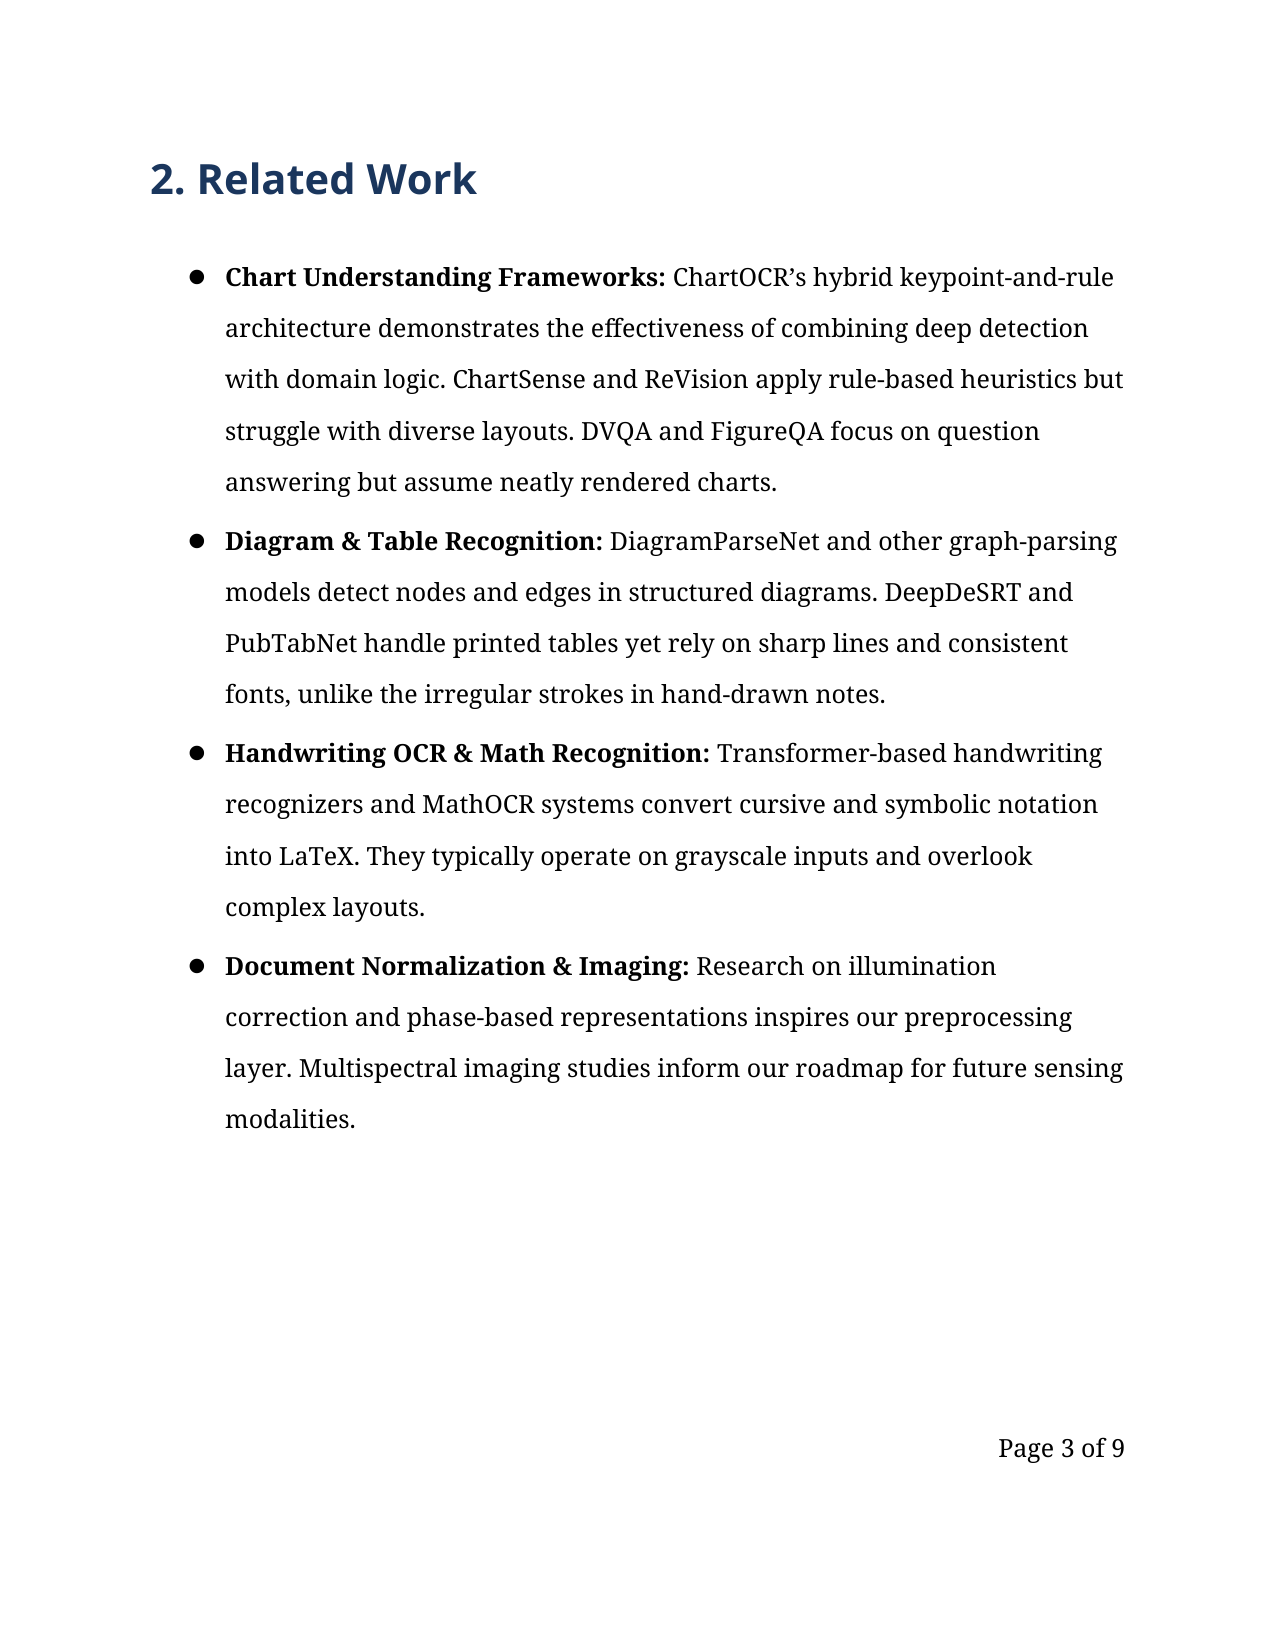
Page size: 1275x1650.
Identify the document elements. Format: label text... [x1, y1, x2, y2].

list Handwriting OCR & Math Recognition: Transformer-based handwriting recognizers and MathOCR systems convert cursive and symbolic notation into LaTeX. They typically operate on grayscale inputs and overlook complex layouts. [187, 736, 1125, 923]
list Diagram & Table Recognition: DiagramParseNet and other graph-parsing models detect nodes and edges in structured diagrams. DeepDeSRT and PubTabNet handle printed tables yet rely on sharp lines and consistent fonts, unlike the irregular strokes in hand-drawn notes. [187, 524, 1125, 711]
list Chart Understanding Frameworks: ChartOCR’s hybrid keypoint-and-rule architecture demonstrates the effectiveness of combining deep detection with domain logic. ChartSense and ReVision apply rule-based heuristics but struggle with diverse layouts. DVQA and FigureQA focus on question answering but assume neatly rendered charts. [187, 260, 1125, 498]
subtitle 2. Related Work [150, 150, 1125, 207]
list Document Normalization & Imaging: Research on illumination correction and phase-based representations inspires our preprocessing layer. Multispectral imaging studies inform our roadmap for future sensing modalities. [187, 949, 1125, 1136]
